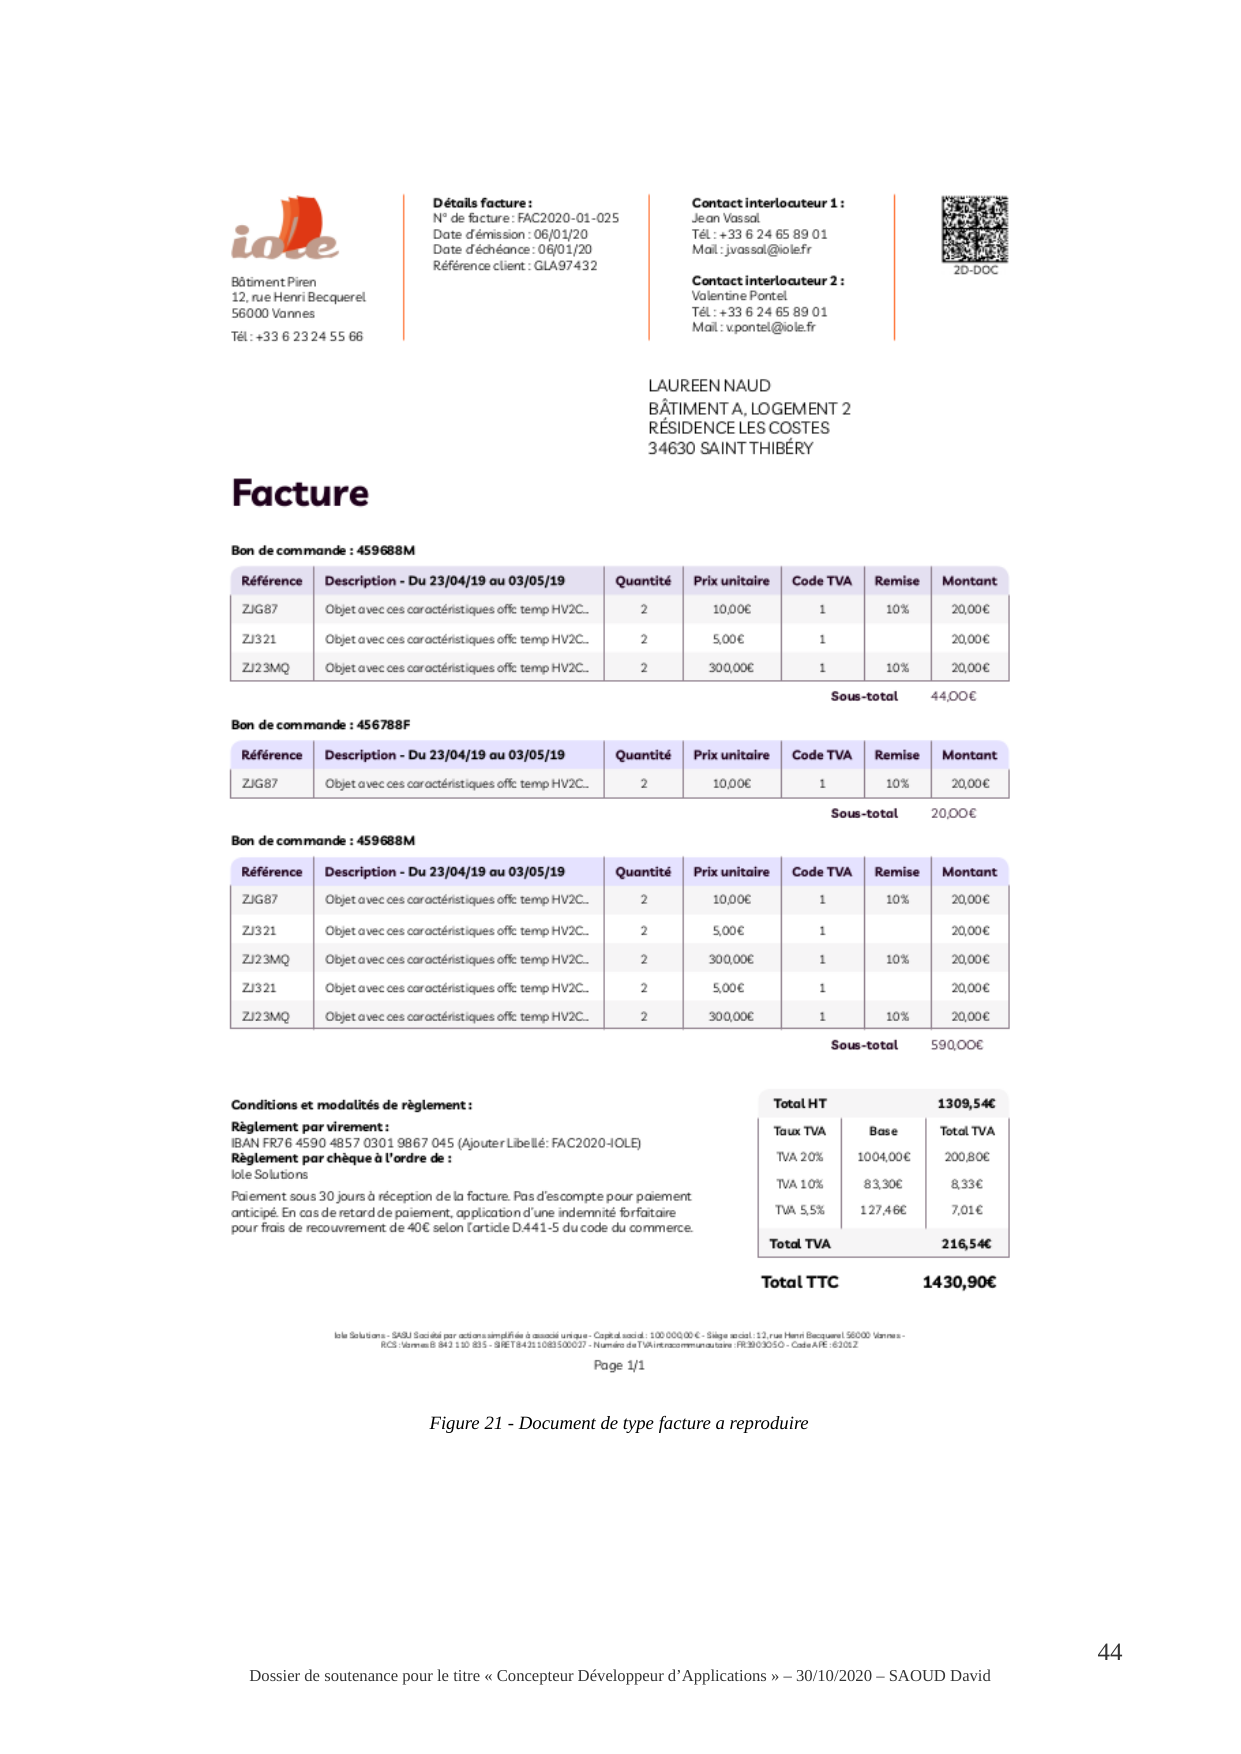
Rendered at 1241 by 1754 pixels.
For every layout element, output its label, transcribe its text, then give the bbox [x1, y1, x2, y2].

text Figure 21 - Document de type facture a reproduire [167, 1412, 1073, 1433]
picture [166, 130, 1074, 1412]
